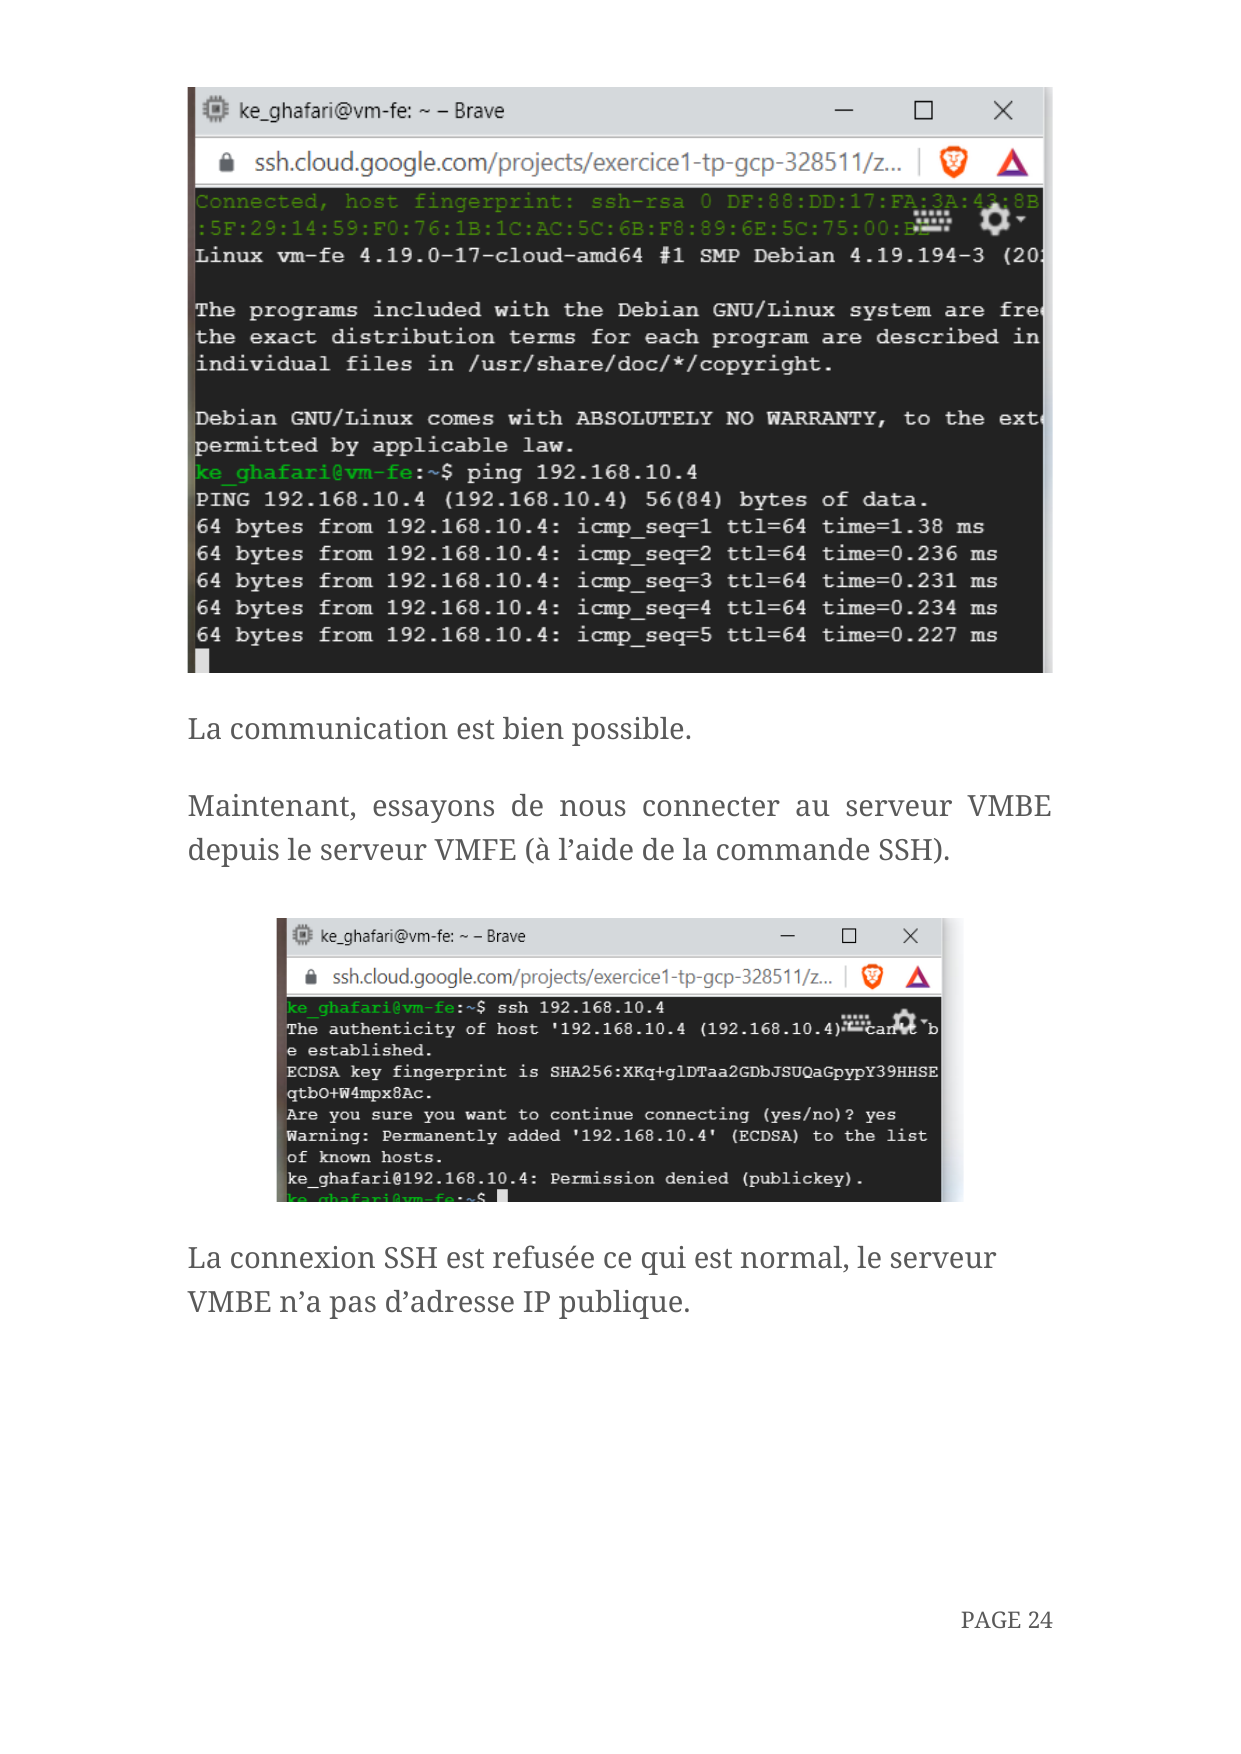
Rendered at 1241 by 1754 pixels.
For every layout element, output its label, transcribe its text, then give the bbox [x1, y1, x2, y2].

text La connexion SSH est refusée ce qui est normal, le serveur VMBE n’a pas d’adresse IP publique. [187, 1238, 1053, 1321]
text La communication est bien possible. [187, 709, 1053, 748]
text Maintenant, essayons de nous connecter au serveur VMBE depuis le serveur VMFE (à l’aide de la commande SSH). [187, 786, 1053, 869]
